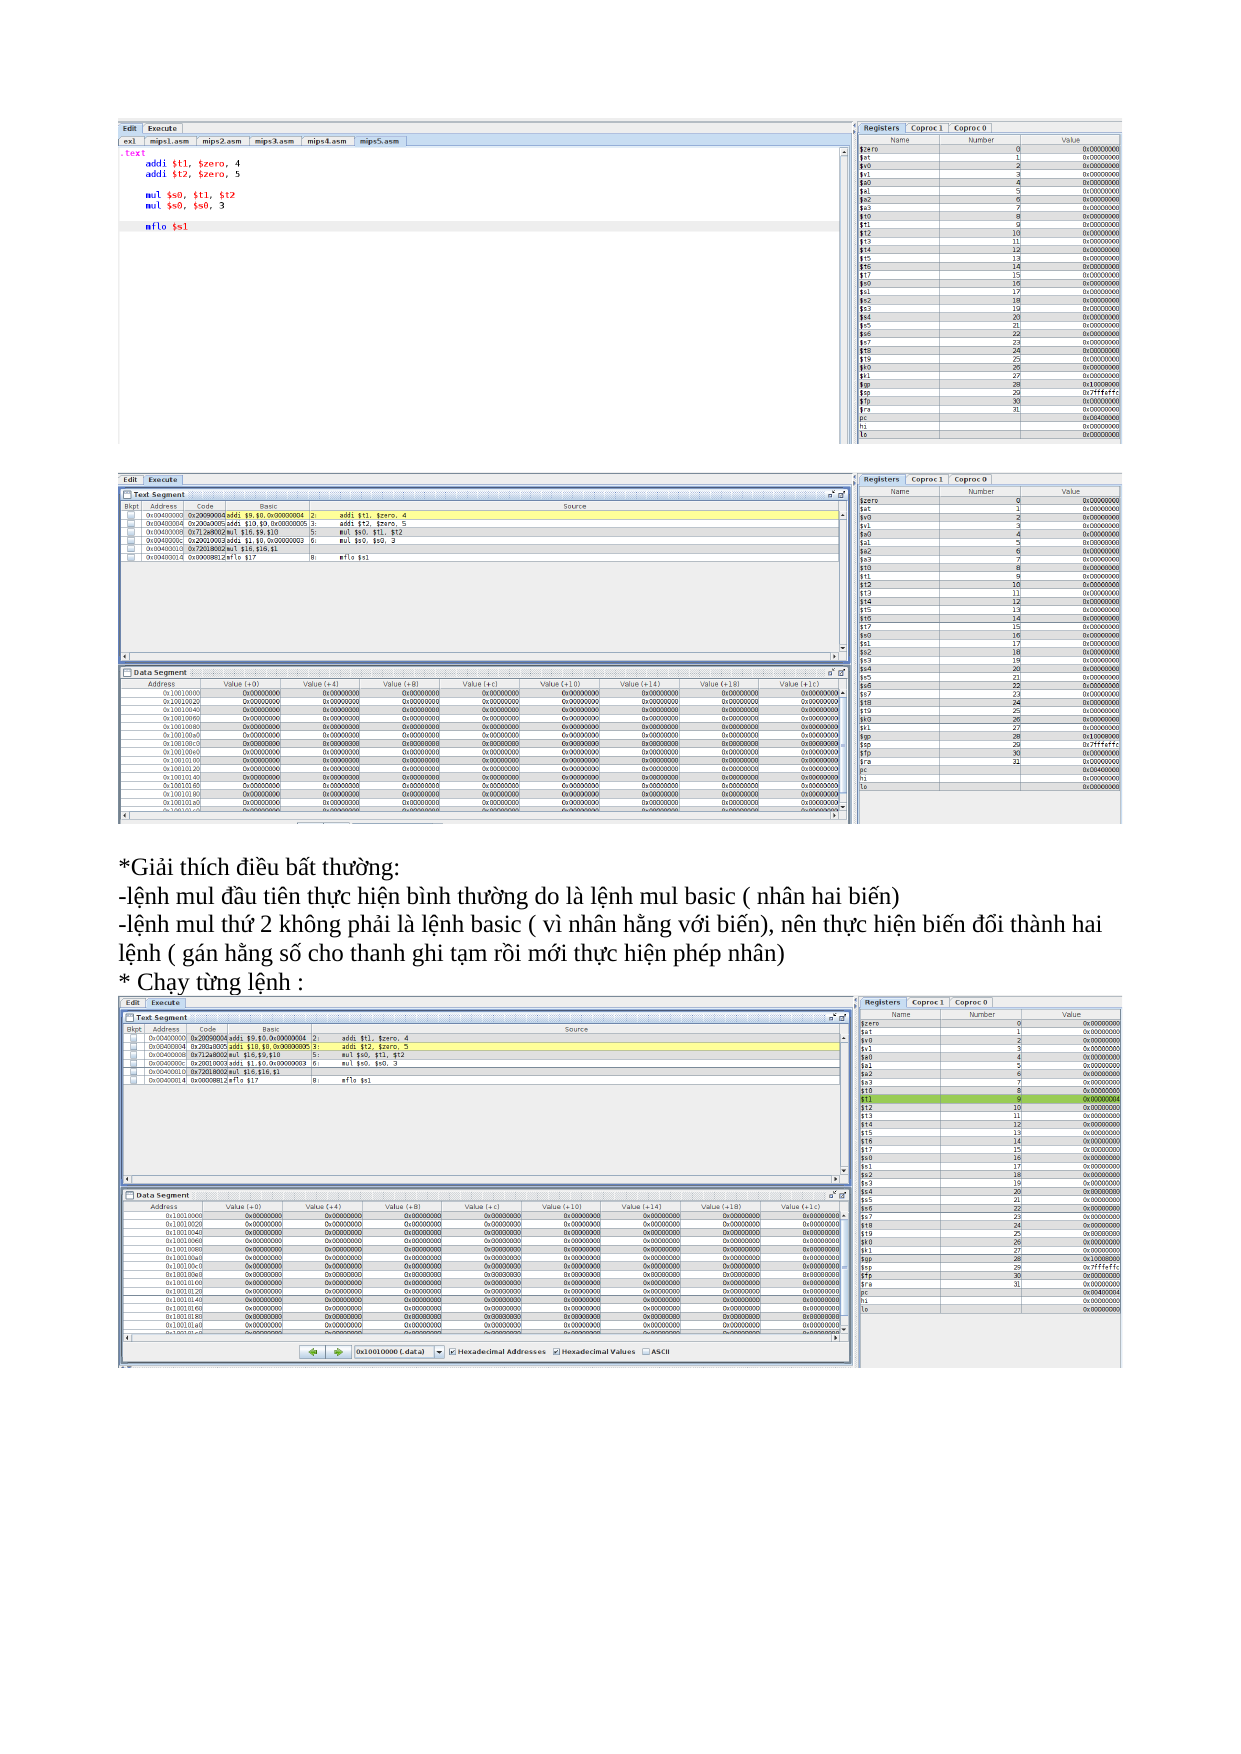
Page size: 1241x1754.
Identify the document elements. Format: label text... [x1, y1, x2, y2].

text -lệnh mul đầu tiên thực hiện bình thường do là lệnh mul basic ( nhân hai biến) [118, 881, 1122, 909]
picture [118, 472, 1123, 824]
text * Chạy từng lệnh : [118, 967, 1122, 995]
text -lệnh mul thứ 2 không phải là lệnh basic ( vì nhân hằng với biến), nên thực hiện biến đổi thành hai lệnh ( gán hằng số cho thanh ghi tạm rồi mới thực hiện phép nhân) [118, 909, 1122, 967]
picture [118, 995, 1123, 1368]
picture [118, 118, 1123, 444]
text *Giải thích điều bất thường: [118, 852, 1122, 881]
